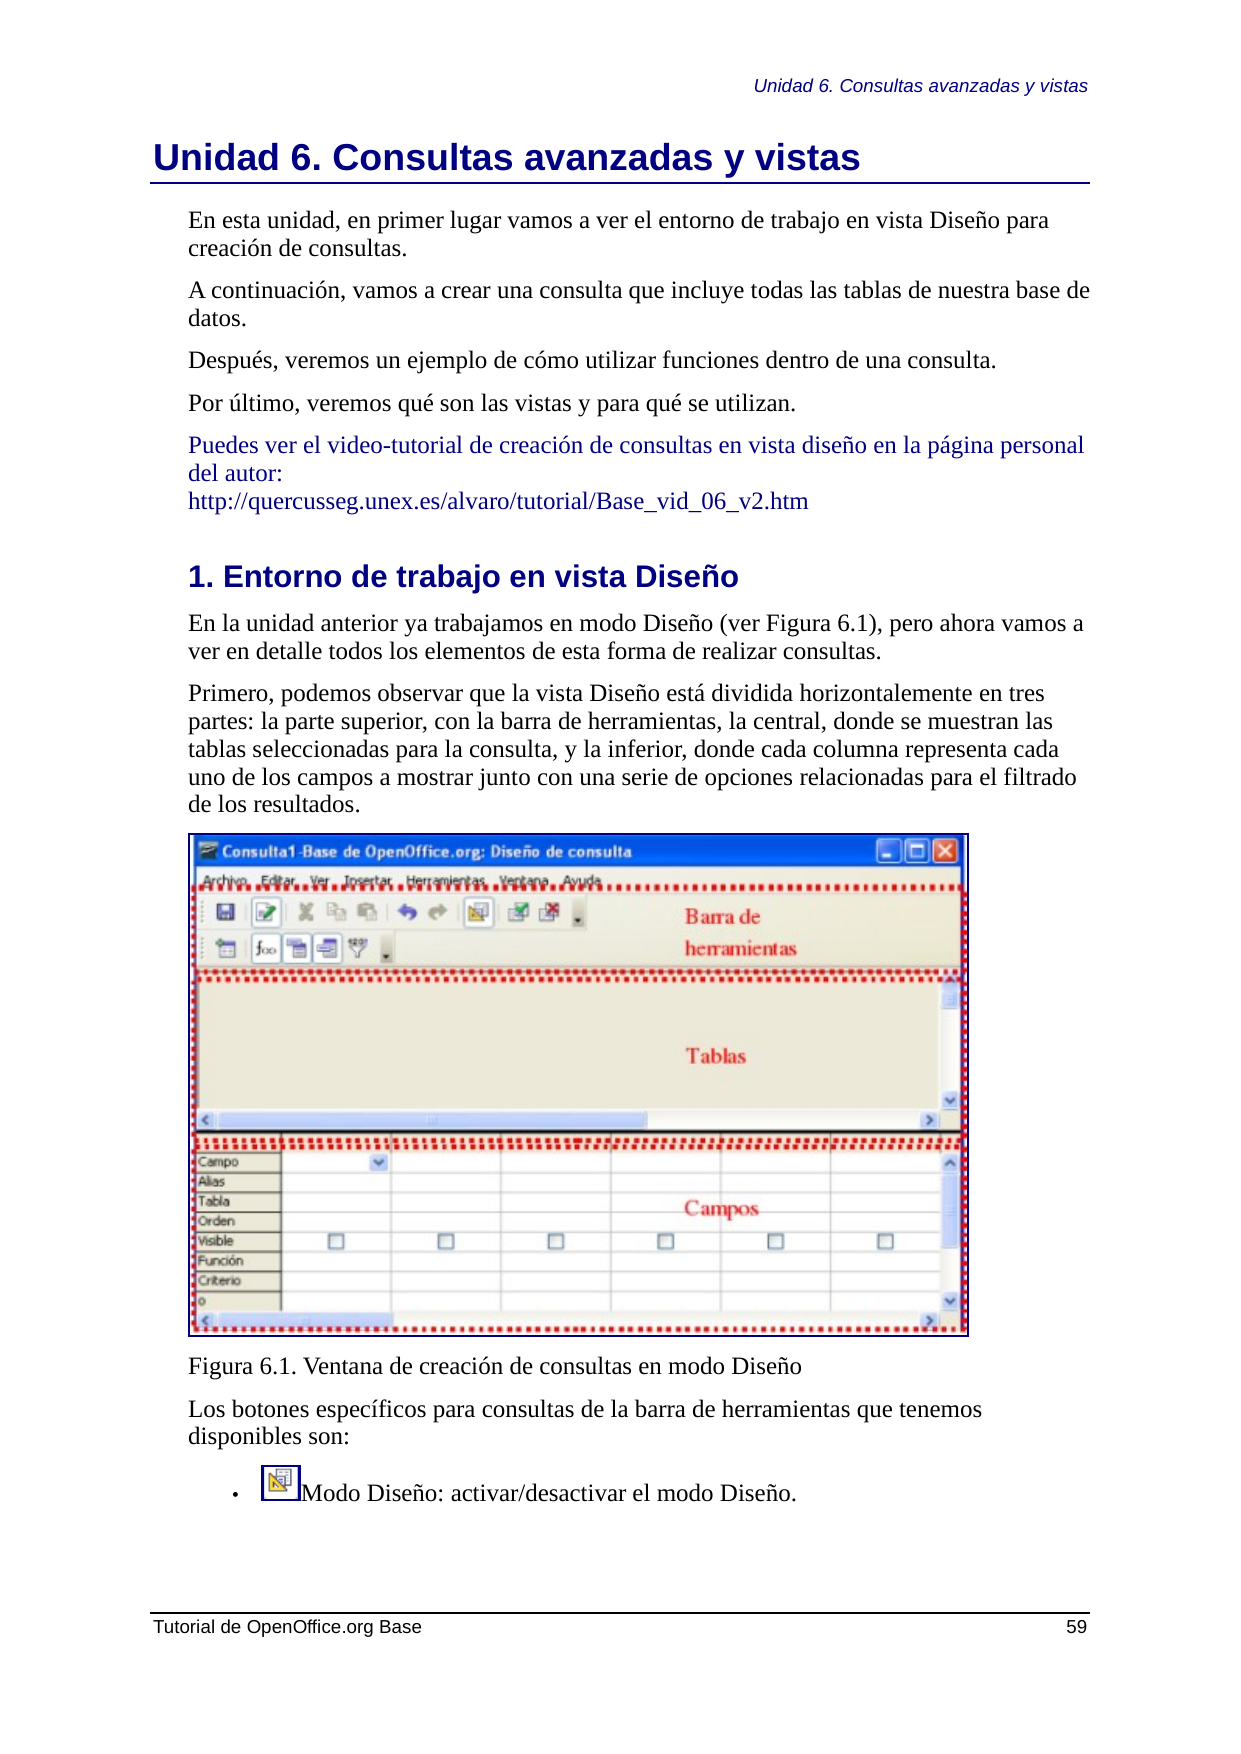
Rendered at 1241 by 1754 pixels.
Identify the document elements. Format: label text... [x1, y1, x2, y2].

text Los botones específicos para consultas de la barra de herramientas que tenemos disponibles son: [188, 1395, 1090, 1450]
picture [264, 1467, 298, 1499]
subtitle Entorno de trabajo en vista Diseño [188, 560, 1090, 594]
text Primero, podemos observar que la vista Diseño está dividida horizontalemente en tres partes: la parte superior, con la barra de herramientas, la central, donde se muestran las tablas seleccionadas para la consulta, y la inferior, donde cada columna representa cada uno de los campos a mostrar junto con una serie de opciones relacionadas para el filtrado de los resultados. [188, 679, 1090, 818]
picture [190, 835, 967, 1335]
list Modo Diseño: activar/desactivar el modo Diseño. [232, 1465, 1090, 1506]
text Puedes ver el video-tutorial de creación de consultas en vista diseño en la página personal del autor: http://quercusseg.unex.es/alvaro/tutorial/Base_vid_06_v2.htm [188, 432, 1090, 515]
text Figura 6.1. Ventana de creación de consultas en modo Diseño [188, 1352, 1090, 1380]
text En la unidad anterior ya trabajamos en modo Diseño (ver Figura 6.1), pero ahora vamos a ver en detalle todos los elementos de esta forma de realizar consultas. [188, 609, 1090, 665]
text Por último, veremos qué son las vistas y para qué se utilizan. [188, 389, 1090, 417]
text Después, veremos un ejemplo de cómo utilizar funciones dentro de una consulta. [188, 347, 1090, 374]
subtitle Unidad 6. Consultas avanzadas y vistas [150, 134, 1090, 182]
text A continuación, vamos a crear una consulta que incluye todas las tablas de nuestra base de datos. [188, 276, 1090, 332]
text En esta unidad, en primer lugar vamos a ver el entorno de trabajo en vista Diseño para creación de consultas. [188, 206, 1090, 262]
